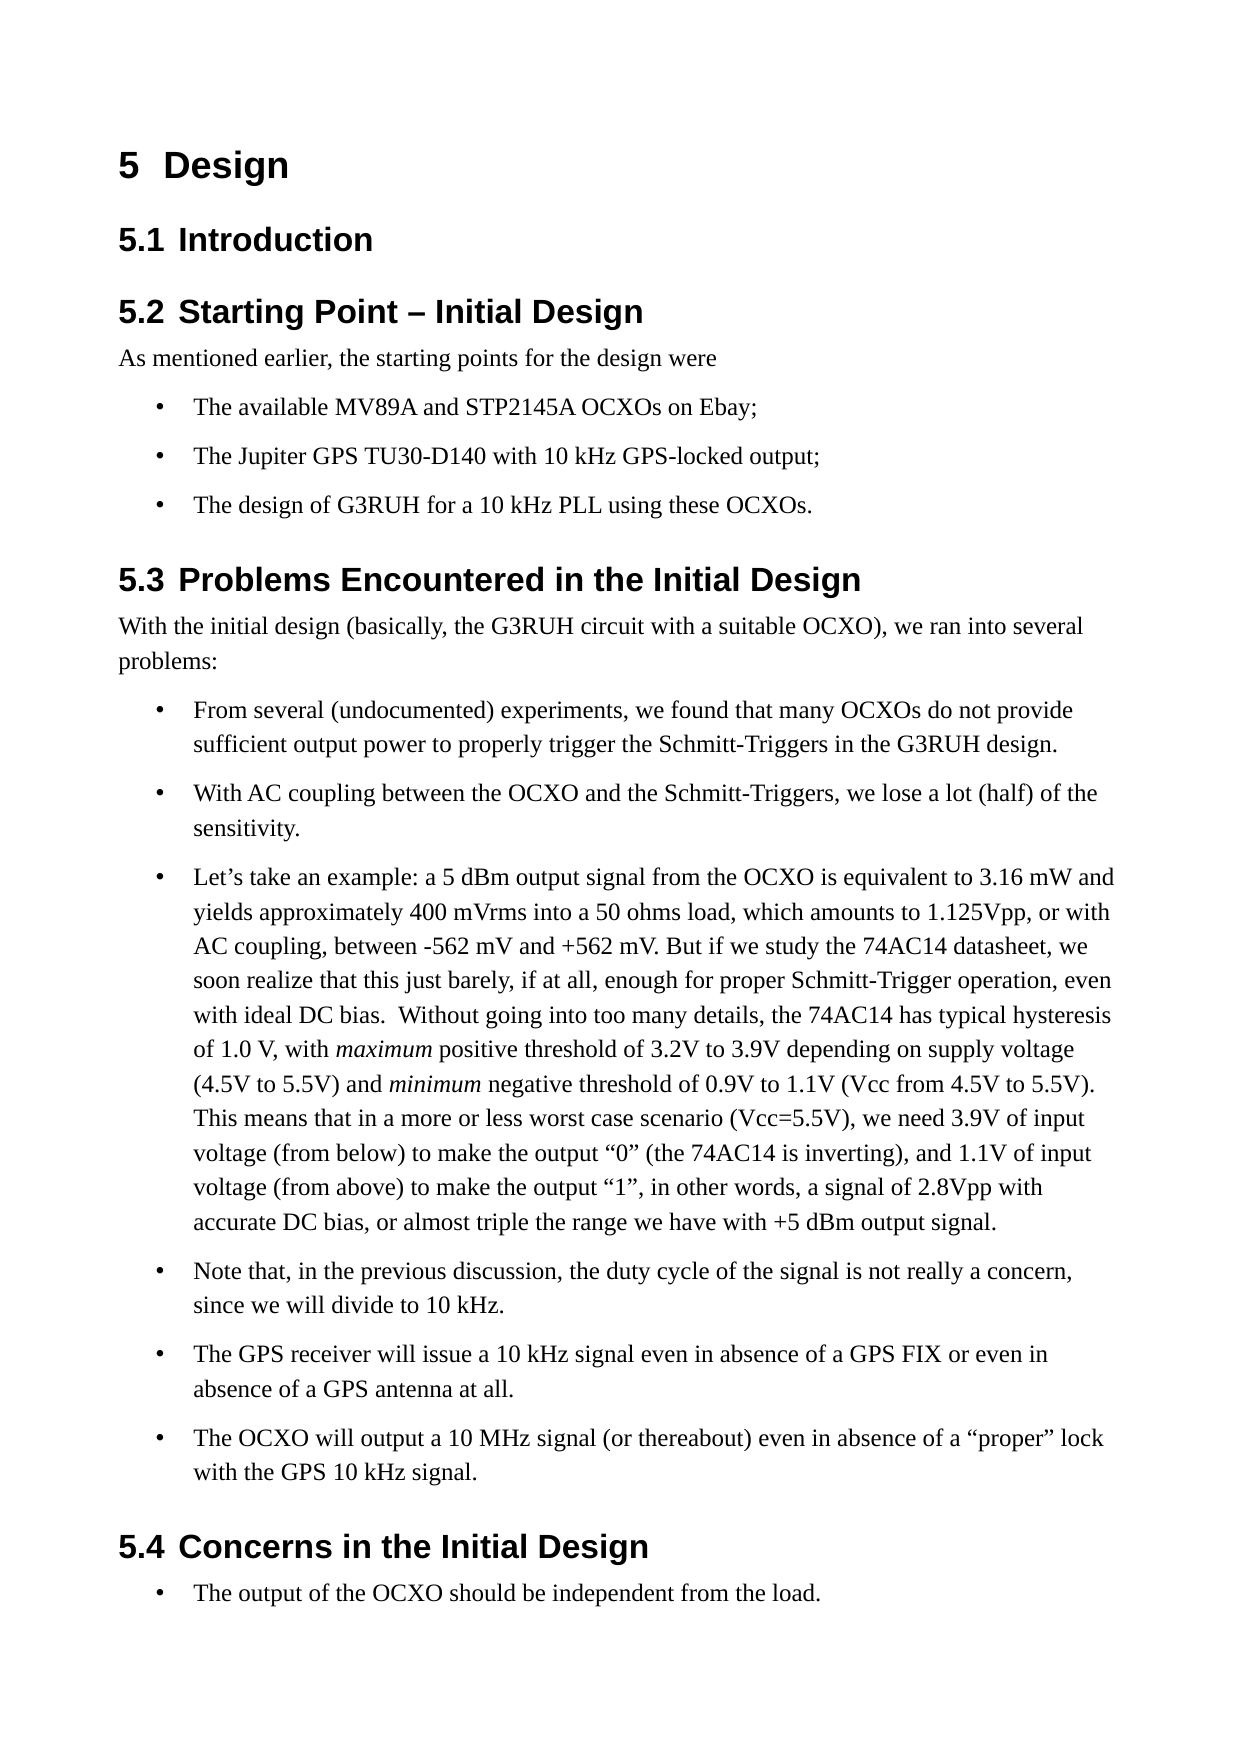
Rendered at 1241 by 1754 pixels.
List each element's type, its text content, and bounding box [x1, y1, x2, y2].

subtitle Design [118, 143, 1122, 187]
text As mentioned earlier, the starting points for the design were [118, 343, 1122, 372]
list With AC coupling between the OCXO and the Schmitt-Triggers, we lose a lot (half) of the sensitivity. [156, 778, 1122, 842]
subtitle Problems Encountered in the Initial Design [118, 560, 1122, 599]
list The available MV89A and STP2145A OCXOs on Ebay; [156, 392, 1122, 421]
list The GPS receiver will issue a 10 kHz signal even in absence of a GPS FIX or even in absence of a GPS antenna at all. [156, 1339, 1122, 1403]
list The Jupiter GPS TU30-D140 with 10 kHz GPS-locked output; [156, 441, 1122, 470]
text With the initial design (basically, the G3RUH circuit with a suitable OCXO), we ran into several problems: [118, 611, 1122, 675]
list From several (undocumented) experiments, we found that many OCXOs do not provide sufficient output power to properly trigger the Schmitt-Triggers in the G3RUH design. [156, 695, 1122, 758]
list Note that, in the previous discussion, the duty cycle of the signal is not really a concern, since we will divide to 10 kHz. [156, 1256, 1122, 1319]
list The OCXO will output a 10 MHz signal (or thereabout) even in absence of a “proper” lock with the GPS 10 kHz signal. [156, 1423, 1122, 1486]
list The output of the OCXO should be independent from the load. [156, 1578, 1122, 1607]
list Let’s take an example: a 5 dBm output signal from the OCXO is equivalent to 3.16 mW and yields approximately 400 mVrms into a 50 ohms load, which amounts to 1.125Vpp, or with AC coupling, between -562 mV and +562 mV. But if we study the 74AC14 datasheet, we soon realize that this just barely, if at all, enough for proper Schmitt-Trigger operation, even with ideal DC bias. Without going into too many details, the 74AC14 has typical hysteresis of 1.0 V, with maximum positive threshold of 3.2V to 3.9V depending on supply voltage (4.5V to 5.5V) and minimum negative threshold of 0.9V to 1.1V (Vcc from 4.5V to 5.5V). This means that in a more or less worst case scenario (Vcc=5.5V), we need 3.9V of input voltage (from below) to make the output “0” (the 74AC14 is inverting), and 1.1V of input voltage (from above) to make the output “1”, in other words, a signal of 2.8Vpp with accurate DC bias, or almost triple the range we have with +5 dBm output signal. [156, 862, 1122, 1236]
subtitle Introduction [118, 220, 1122, 259]
list The design of G3RUH for a 10 kHz PLL using these OCXOs. [156, 490, 1122, 519]
subtitle Starting Point – Initial Design [118, 292, 1122, 331]
subtitle Concerns in the Initial Design [118, 1527, 1122, 1566]
